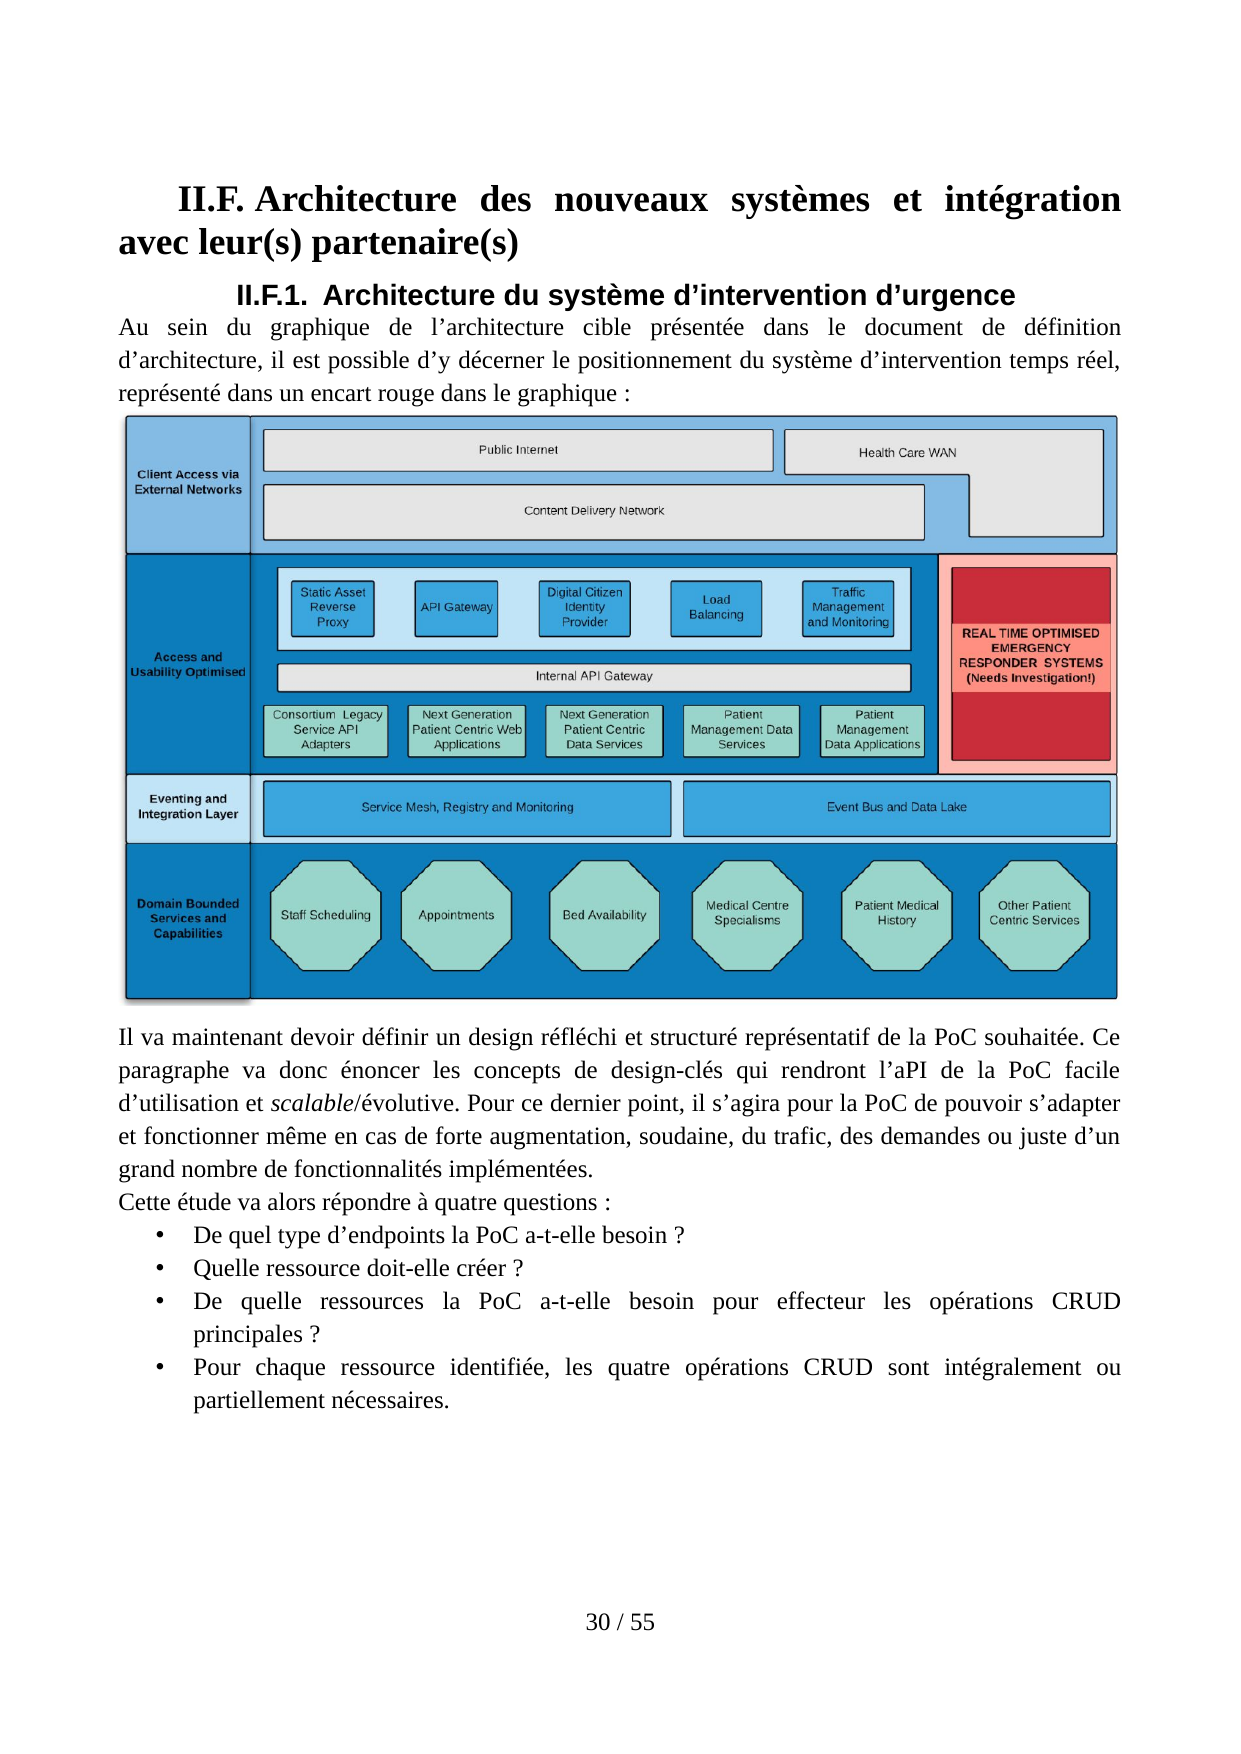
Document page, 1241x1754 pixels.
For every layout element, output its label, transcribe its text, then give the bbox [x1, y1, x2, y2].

list Pour chaque ressource identifiée, les quatre opérations CRUD sont intégralement ou partiellement nécessaires. [156, 1352, 1122, 1414]
subtitle Architecture des nouveaux systèmes et intégration avec leur(s) partenaire(s) [118, 176, 1122, 263]
picture [118, 411, 1123, 1006]
subtitle Architecture du système d’intervention d’urgence [118, 278, 1122, 312]
list Quelle ressource doit-elle créer ? [156, 1253, 1122, 1282]
text Au sein du graphique de l’architecture cible présentée dans le document de définition d’architecture, il est possible d’y décerner le positionnement du système d’intervention temps réel, représenté dans un encart rouge dans le graphique : [118, 312, 1122, 407]
list De quel type d’endpoints la PoC a-t-elle besoin ? [156, 1220, 1122, 1249]
list De quelle ressources la PoC a-t-elle besoin pour effecteur les opérations CRUD principales ? [156, 1286, 1122, 1348]
text Cette étude va alors répondre à quatre questions : [118, 1187, 1122, 1216]
text Il va maintenant devoir définir un design réfléchi et structuré représentatif de la PoC souhaitée. Ce paragraphe va donc énoncer les concepts de design-clés qui rendront l’aPI de la PoC facile d’utilisation et scalable/évolutive. Pour ce dernier point, il s’agira pour la PoC de pouvoir s’adapter et fonctionner même en cas de forte augmentation, soudaine, du trafic, des demandes ou juste d’un grand nombre de fonctionnalités implémentées. [118, 1022, 1122, 1183]
